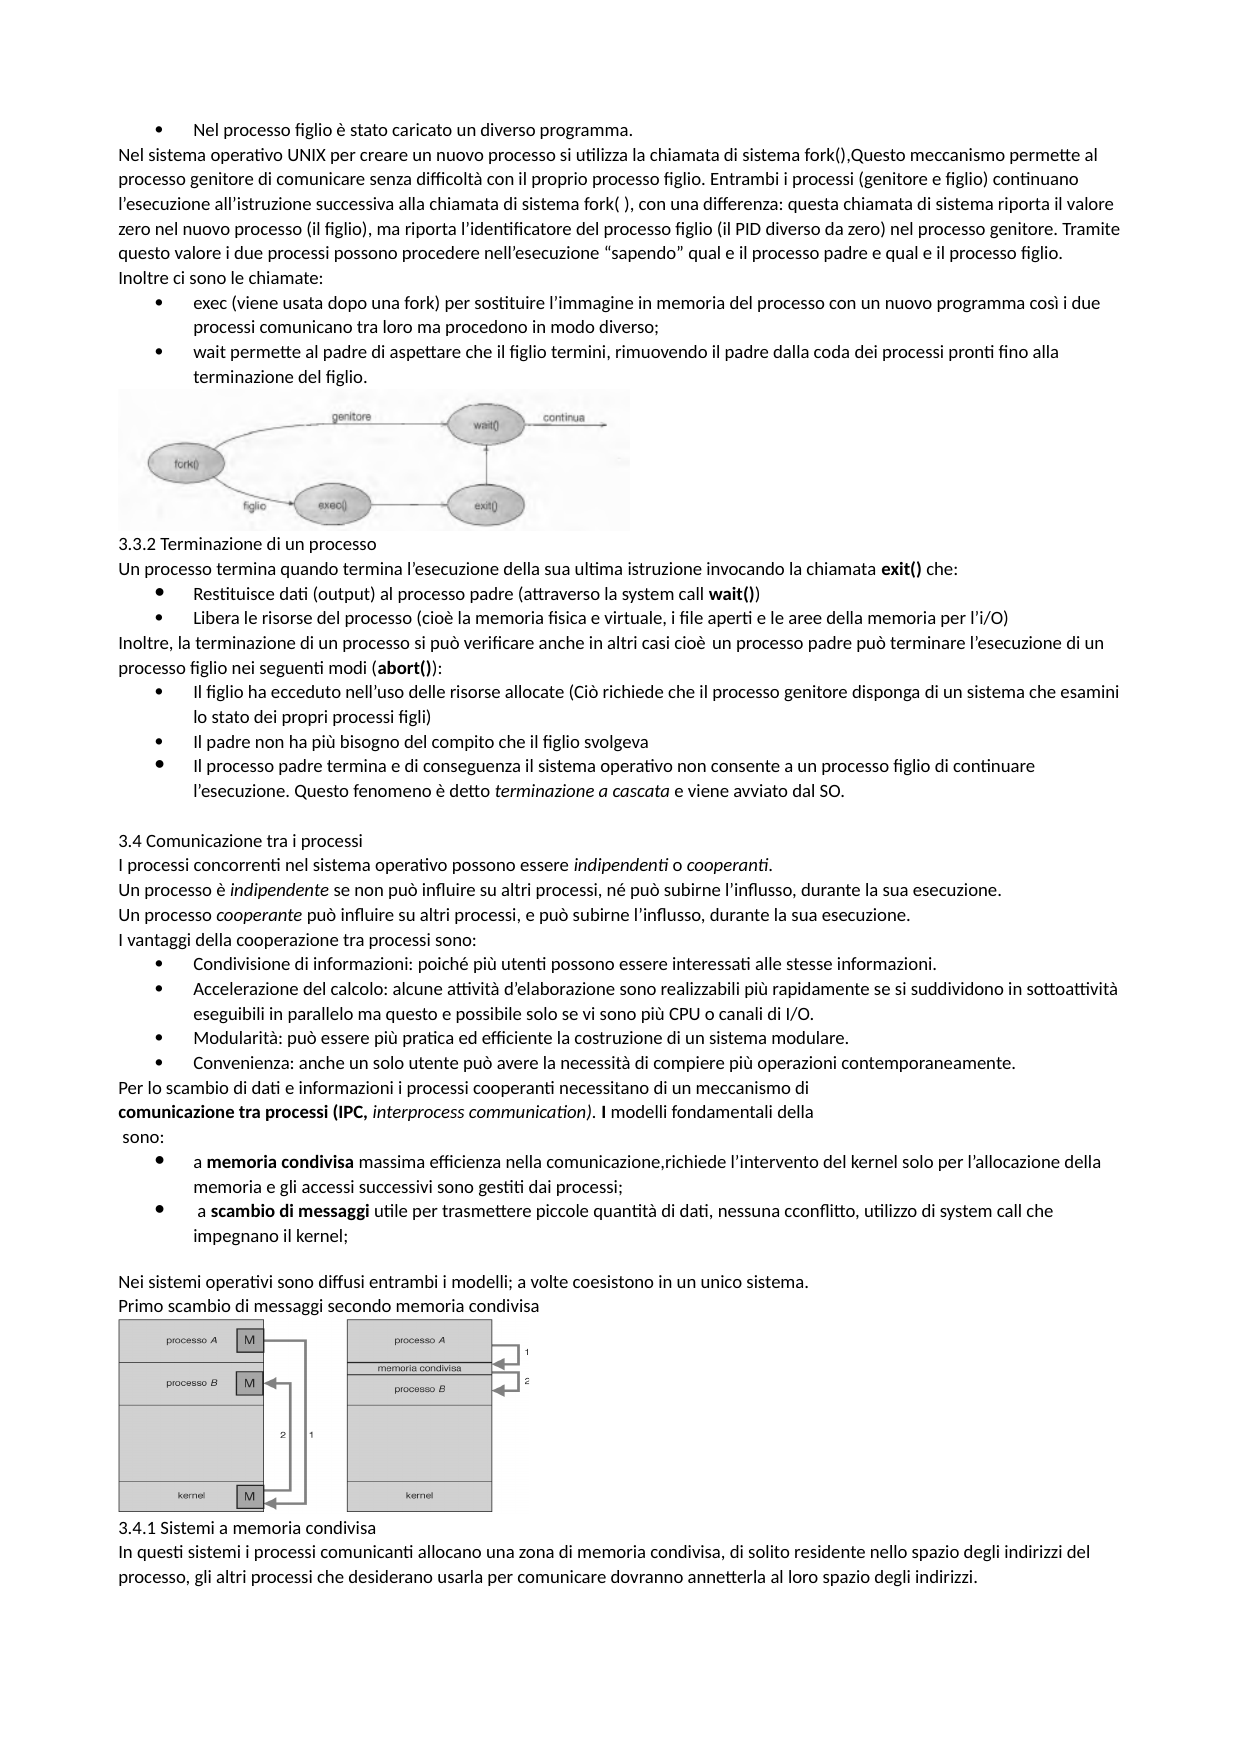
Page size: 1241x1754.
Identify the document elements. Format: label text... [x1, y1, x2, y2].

text sono: [118, 1125, 1122, 1148]
text 3.3.2 Terminazione di un processo [118, 532, 1122, 555]
text In questi sistemi i processi comunicanti allocano una zona di memoria condivisa, di solito residente nello spazio degli indirizzi del processo, gli altri processi che desiderano usarla per comunicare dovranno annetterla al loro spazio degli indirizzi. [118, 1541, 1122, 1588]
text Un processo cooperante può influire su altri processi, e può subirne l’influsso, durante la sua esecuzione. [118, 903, 1122, 926]
list Modularità: può essere più pratica ed efficiente la costruzione di un sistema modulare. [156, 1026, 1122, 1049]
text Per lo scambio di dati e informazioni i processi cooperanti necessitano di un meccanismo di [118, 1076, 1122, 1099]
text comunicazione tra processi (IPC, interprocess communication). I modelli fondamentali della [118, 1101, 1122, 1123]
list wait permette al padre di aspettare che il figlio termini, rimuovendo il padre dalla coda dei processi pronti fino alla terminazione del figlio. [156, 340, 1122, 388]
list Convenienza: anche un solo utente può avere la necessità di compiere più operazioni contemporaneamente. [156, 1051, 1122, 1074]
text Primo scambio di messaggi secondo memoria condivisa [118, 1294, 1122, 1317]
list Accelerazione del calcolo: alcune attività d’elaborazione sono realizzabili più rapidamente se si suddividono in sottoattività eseguibili in parallelo ma questo e possibile solo se vi sono più CPU o canali di I/O. [156, 977, 1122, 1025]
text Un processo è indipendente se non può influire su altri processi, né può subirne l’influsso, durante la sua esecuzione. [118, 878, 1122, 901]
list Restituisce dati (output) al processo padre (attraverso la system call wait()) [156, 582, 1122, 605]
text 3.4 Comunicazione tra i processi [118, 829, 1122, 852]
list Il processo padre termina e di conseguenza il sistema operativo non consente a un processo figlio di continuare l’esecuzione. Questo fenomeno è detto terminazione a cascata e viene avviato dal SO. [156, 755, 1122, 802]
list Nel processo figlio è stato caricato un diverso programma. [156, 118, 1122, 141]
list exec (viene usata dopo una fork) per sostituire l’immagine in memoria del processo con un nuovo programma così i due processi comunicano tra loro ma procedono in modo diverso; [156, 291, 1122, 338]
list a memoria condivisa massima efficienza nella comunicazione,richiede l’intervento del kernel solo per l’allocazione della memoria e gli accessi successivi sono gestiti dai processi; [156, 1150, 1122, 1198]
list Il padre non ha più bisogno del compito che il figlio svolgeva [156, 730, 1122, 753]
list Libera le risorse del processo (cioè la memoria fisica e virtuale, i file aperti e le aree della memoria per l’i/O) [156, 607, 1122, 629]
text Inoltre ci sono le chiamate: [118, 266, 1122, 289]
text 3.4.1 Sistemi a memoria condivisa [118, 1516, 1122, 1539]
text Nel sistema operativo UNIX per creare un nuovo processo si utilizza la chiamata di sistema fork(),Questo meccanismo permette al processo genitore di comunicare senza difficoltà con il proprio processo figlio. Entrambi i processi (genitore e figlio) continuano l’esecuzione all’istruzione successiva alla chiamata di sistema fork( ), con una differenza: questa chiamata di sistema riporta il valore zero nel nuovo processo (il figlio), ma riporta l’identificatore del processo figlio (il PID diverso da zero) nel processo genitore. Tramite questo valore i due processi possono procedere nell’esecuzione “sapendo” qual e il processo padre e qual e il processo figlio. [118, 143, 1122, 264]
text I vantaggi della cooperazione tra processi sono: [118, 928, 1122, 951]
text Nei sistemi operativi sono diffusi entrambi i modelli; a volte coesistono in un unico sistema. [118, 1270, 1122, 1293]
text I processi concorrenti nel sistema operativo possono essere indipendenti o cooperanti. [118, 854, 1122, 877]
text Un processo termina quando termina l’esecuzione della sua ultima istruzione invocando la chiamata exit() che: [118, 557, 1122, 580]
list a scambio di messaggi utile per trasmettere piccole quantità di dati, nessuna cconflitto, utilizzo di system call che impegnano il kernel; [156, 1199, 1122, 1247]
picture [118, 1319, 530, 1514]
text Inoltre, la terminazione di un processo si può verificare anche in altri casi cioè un processo padre può terminare l’esecuzione di un processo figlio nei seguenti modi (abort()): [118, 631, 1122, 679]
list Condivisione di informazioni: poiché più utenti possono essere interessati alle stesse informazioni. [156, 952, 1122, 975]
list Il figlio ha ecceduto nell’uso delle risorse allocate (Ciò richiede che il processo genitore disponga di un sistema che esamini lo stato dei propri processi figli) [156, 681, 1122, 728]
